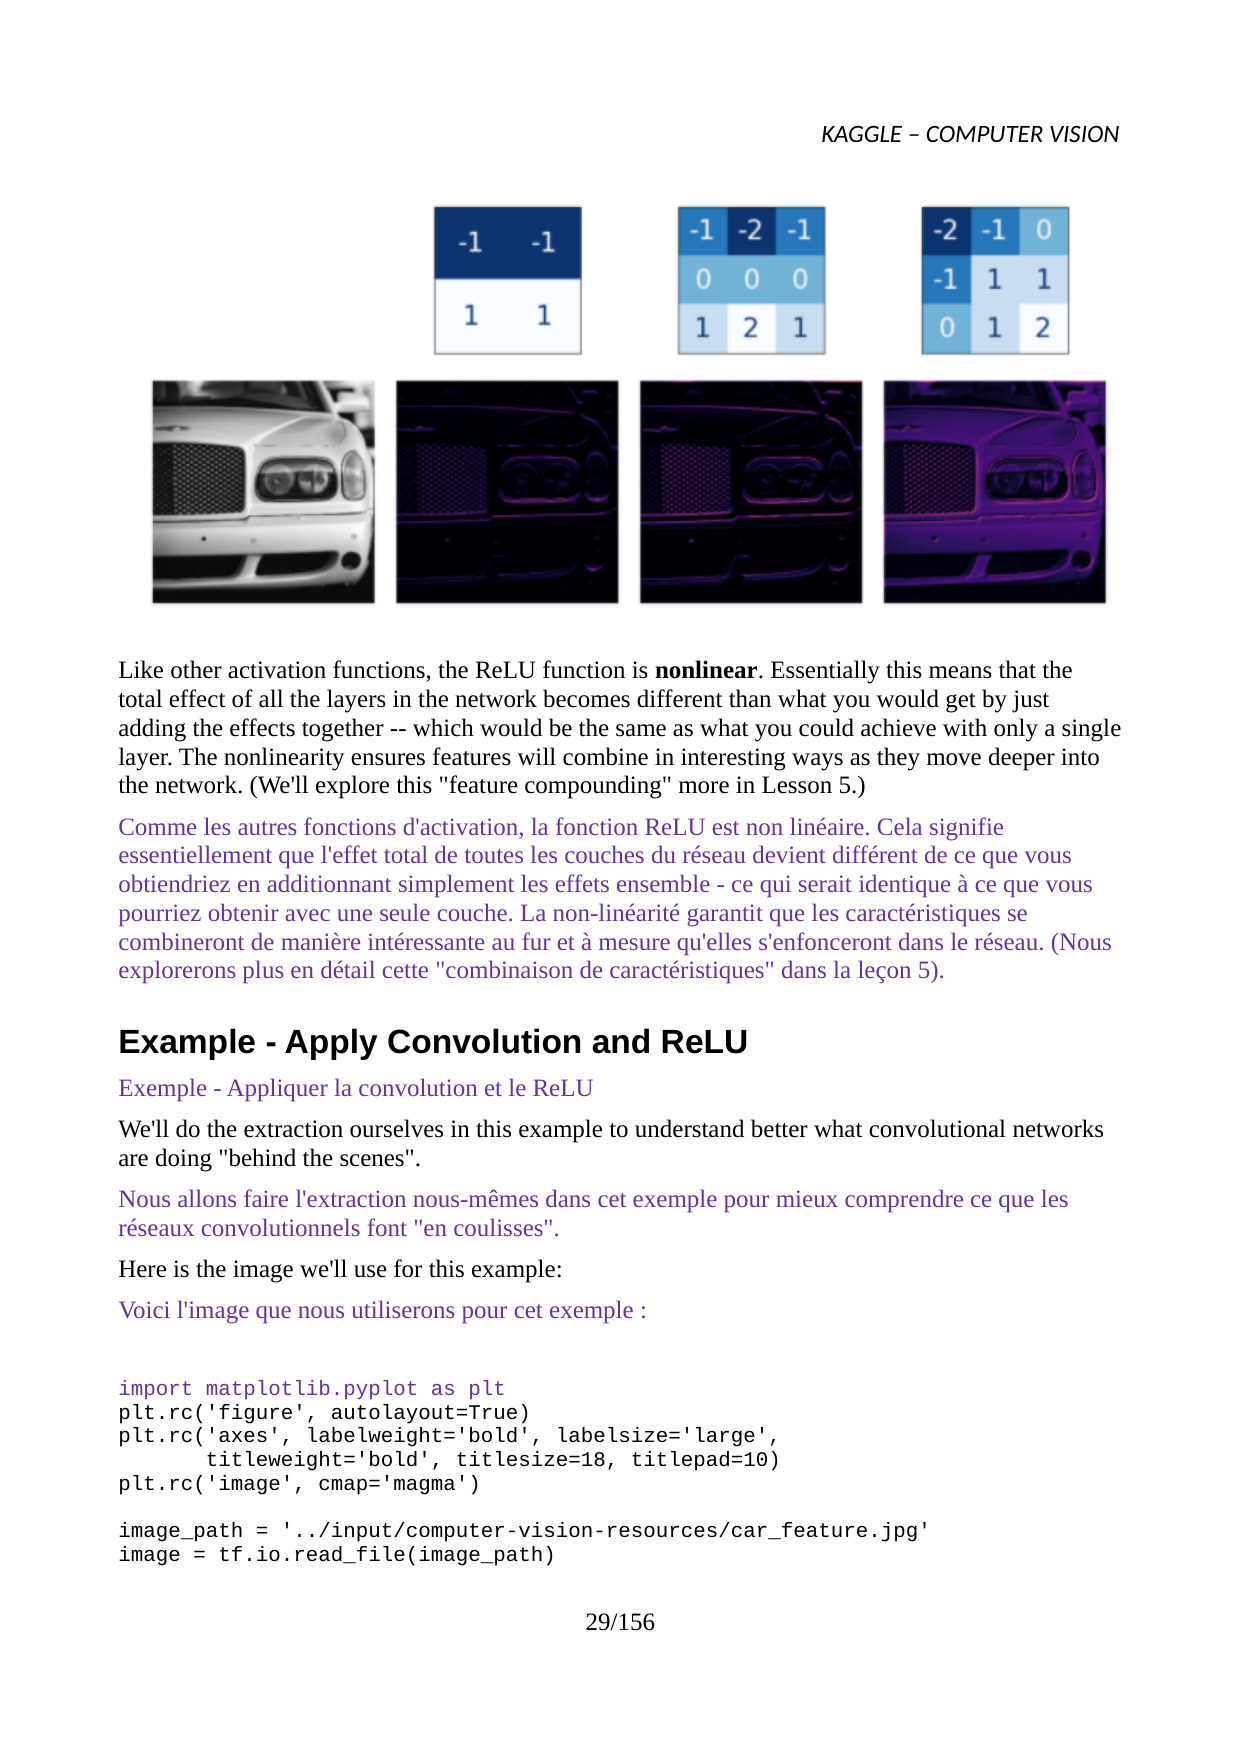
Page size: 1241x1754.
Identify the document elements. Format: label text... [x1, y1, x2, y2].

text We'll do the extraction ourselves in this example to understand better what convolutional networks are doing "behind the scenes". [118, 1114, 1122, 1172]
text Exemple - Appliquer la convolution et le ReLU [118, 1073, 1122, 1102]
text image = tf.io.read_file(image_path) [118, 1543, 1122, 1567]
text Like other activation functions, the ReLU function is nonlinear. Essentially this means that the total effect of all the layers in the network becomes different than what you would get by just adding the effects together -- which would be the same as what you could achieve with only a single layer. The nonlinearity ensures features will combine in interesting ways as they move deeper into the network. (We'll explore this "feature compounding" more in Lesson 5.) [118, 656, 1122, 799]
text Here is the image we'll use for this example: [118, 1254, 1122, 1283]
text Voici l'image que nous utiliserons pour cet exemple : [118, 1296, 1122, 1324]
text plt.rc('axes', labelweight='bold', labelsize='large', [118, 1425, 1122, 1449]
picture [118, 178, 1122, 615]
text plt.rc('image', cmap='magma') [118, 1473, 1122, 1496]
text Nous allons faire l'extraction nous-mêmes dans cet exemple pour mieux comprendre ce que les réseaux convolutionnels font "en coulisses". [118, 1184, 1122, 1242]
text Comme les autres fonctions d'activation, la fonction ReLU est non linéaire. Cela signifie essentiellement que l'effet total de toutes les couches du réseau devient différent de ce que vous obtiendriez en additionnant simplement les effets ensemble - ce qui serait identique à ce que vous pourriez obtenir avec une seule couche. La non-linéarité garantit que les caractéristiques se combineront de manière intéressante au fur et à mesure qu'elles s'enfonceront dans le réseau. (Nous explorerons plus en détail cette "combinaison de caractéristiques" dans la leçon 5). [118, 812, 1122, 984]
text image_path = '../input/computer-vision-resources/car_feature.jpg' [118, 1520, 1122, 1543]
text titleweight='bold', titlesize=18, titlepad=10) [118, 1449, 1122, 1473]
text import matplotlib.pyplot as plt [118, 1378, 1122, 1402]
subtitle Example - Apply Convolution and ReLU [118, 1022, 1122, 1061]
text plt.rc('figure', autolayout=True) [118, 1402, 1122, 1425]
